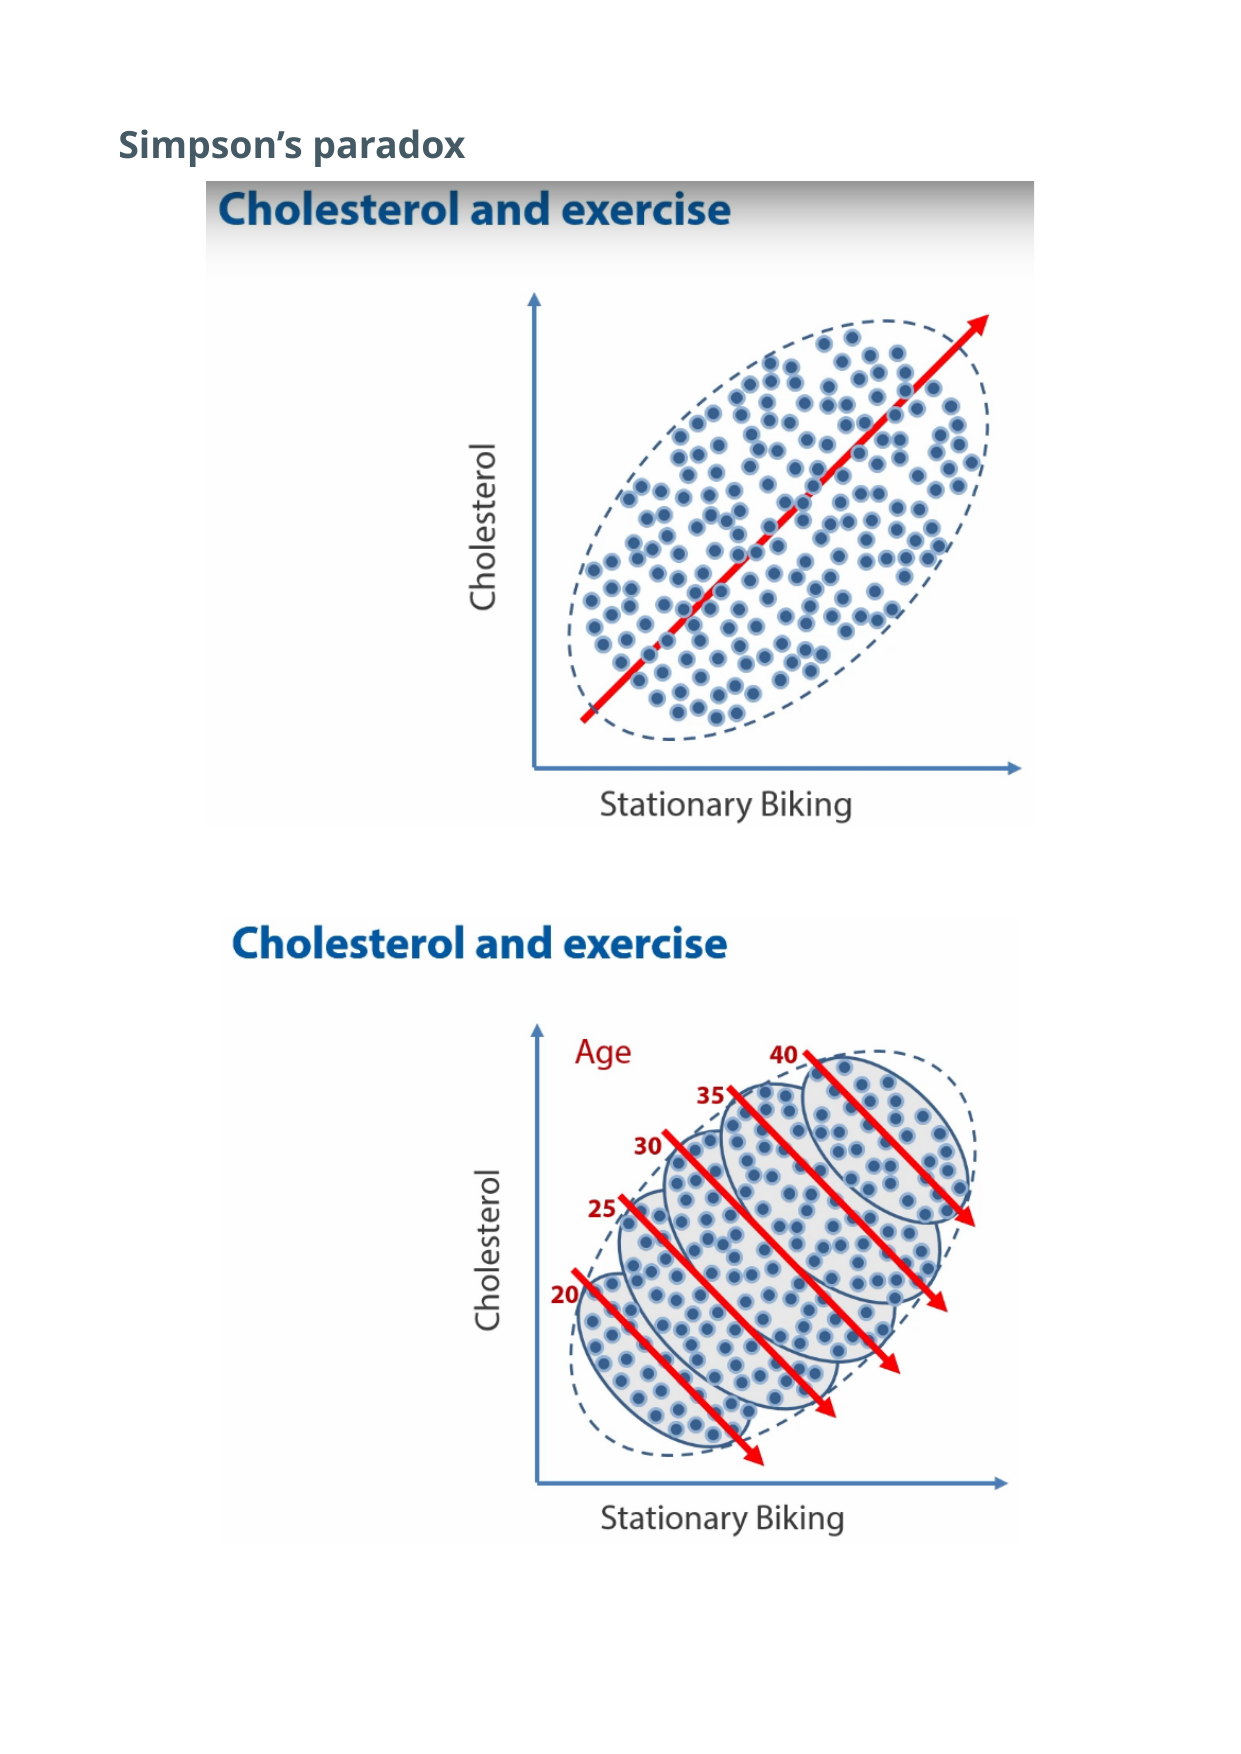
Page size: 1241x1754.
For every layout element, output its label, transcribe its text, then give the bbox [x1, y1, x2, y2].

subtitle Simpson’s paradox [118, 118, 1122, 169]
picture [220, 916, 1020, 1545]
picture [206, 181, 1035, 830]
